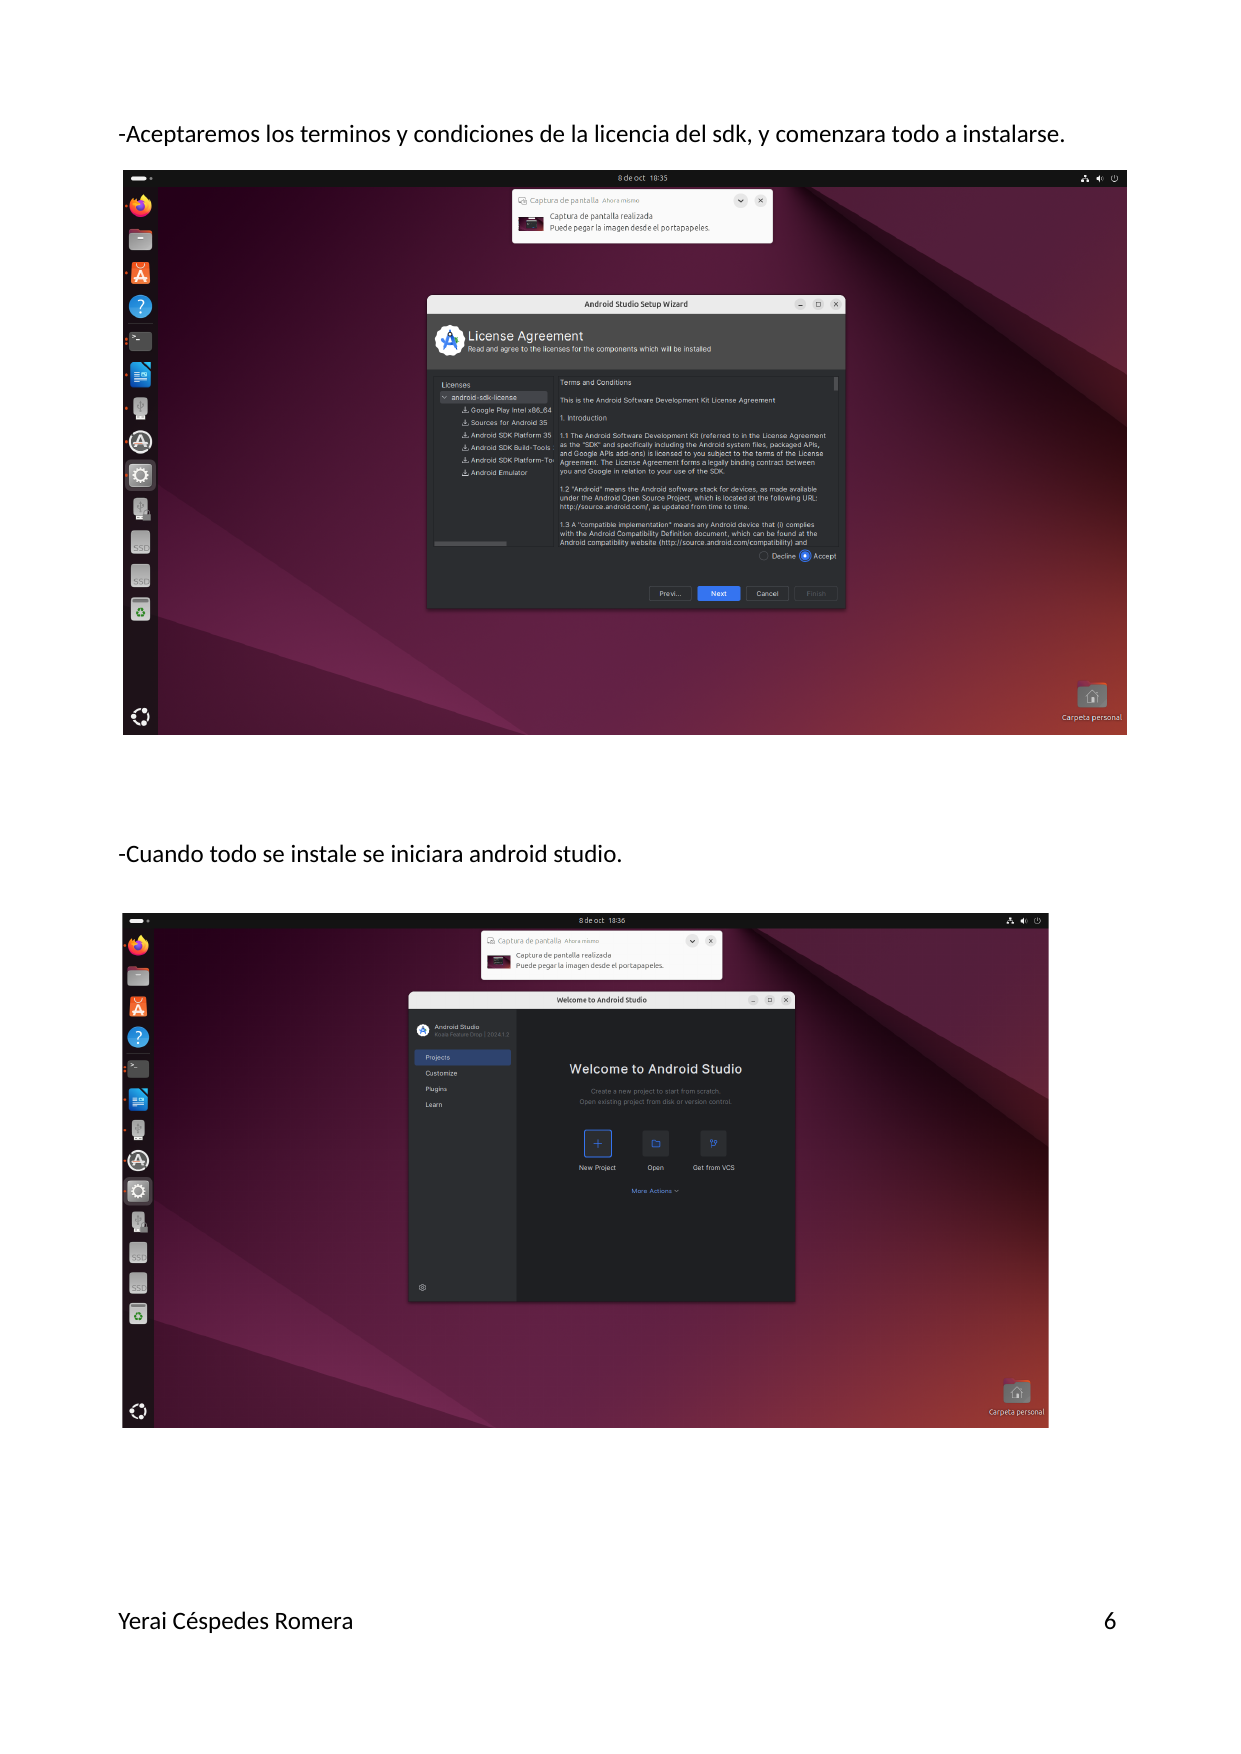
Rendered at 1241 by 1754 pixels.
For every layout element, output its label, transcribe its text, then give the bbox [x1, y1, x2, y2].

picture [123, 170, 1127, 735]
text -Aceptaremos los terminos y condiciones de la licencia del sdk, y comenzara todo a instalarse. [118, 118, 1122, 149]
text -Cuando todo se instale se iniciara android studio. [118, 838, 1122, 869]
picture [122, 913, 1049, 1428]
